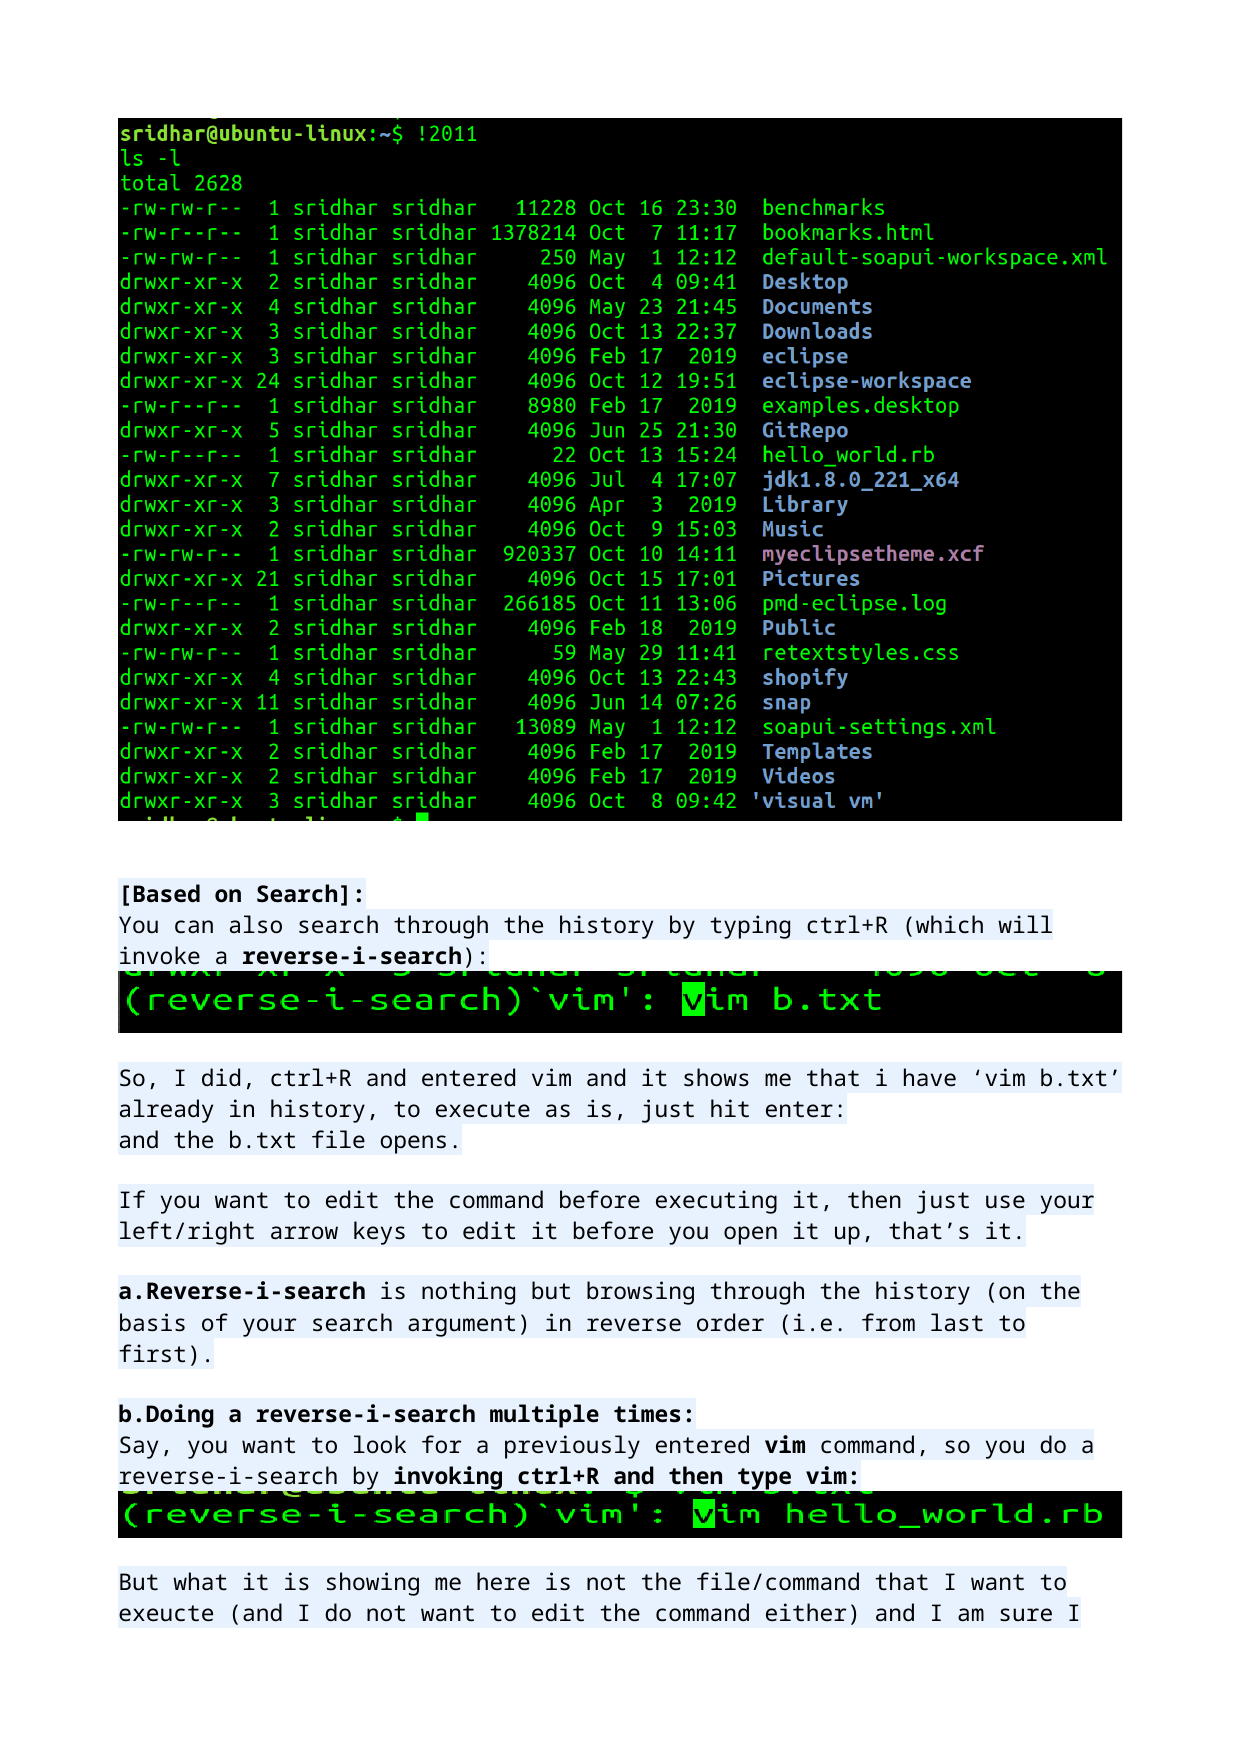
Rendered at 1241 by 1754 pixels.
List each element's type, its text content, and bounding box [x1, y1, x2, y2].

text You can also search through the history by typing ctrl+R (which will invoke a reverse-i-search): [118, 909, 1122, 971]
text and the b.txt file opens. [118, 1124, 1122, 1155]
text So, I did, ctrl+R and entered vim and it shows me that i have ‘vim b.txt’ already in history, to execute as is, just hit enter: [118, 1062, 1122, 1124]
text b.Doing a reverse-i-search multiple times: [118, 1398, 1122, 1429]
picture [118, 1491, 1123, 1538]
text But what it is showing me here is not the file/command that I want to exeucte (and I do not want to edit the command either) and I am sure I [118, 1566, 1122, 1628]
text If you want to edit the command before executing it, then just use your left/right arrow keys to edit it before you open it up, that’s it. [118, 1184, 1122, 1247]
text a.Reverse-i-search is nothing but browsing through the history (on the basis of your search argument) in reverse order (i.e. from last to first). [118, 1275, 1122, 1369]
picture [118, 971, 1123, 1033]
picture [118, 118, 1123, 821]
text Say, you want to look for a previously entered vim command, so you do a reverse-i-search by invoking ctrl+R and then type vim: [118, 1429, 1122, 1491]
text [Based on Search]: [118, 878, 1122, 909]
